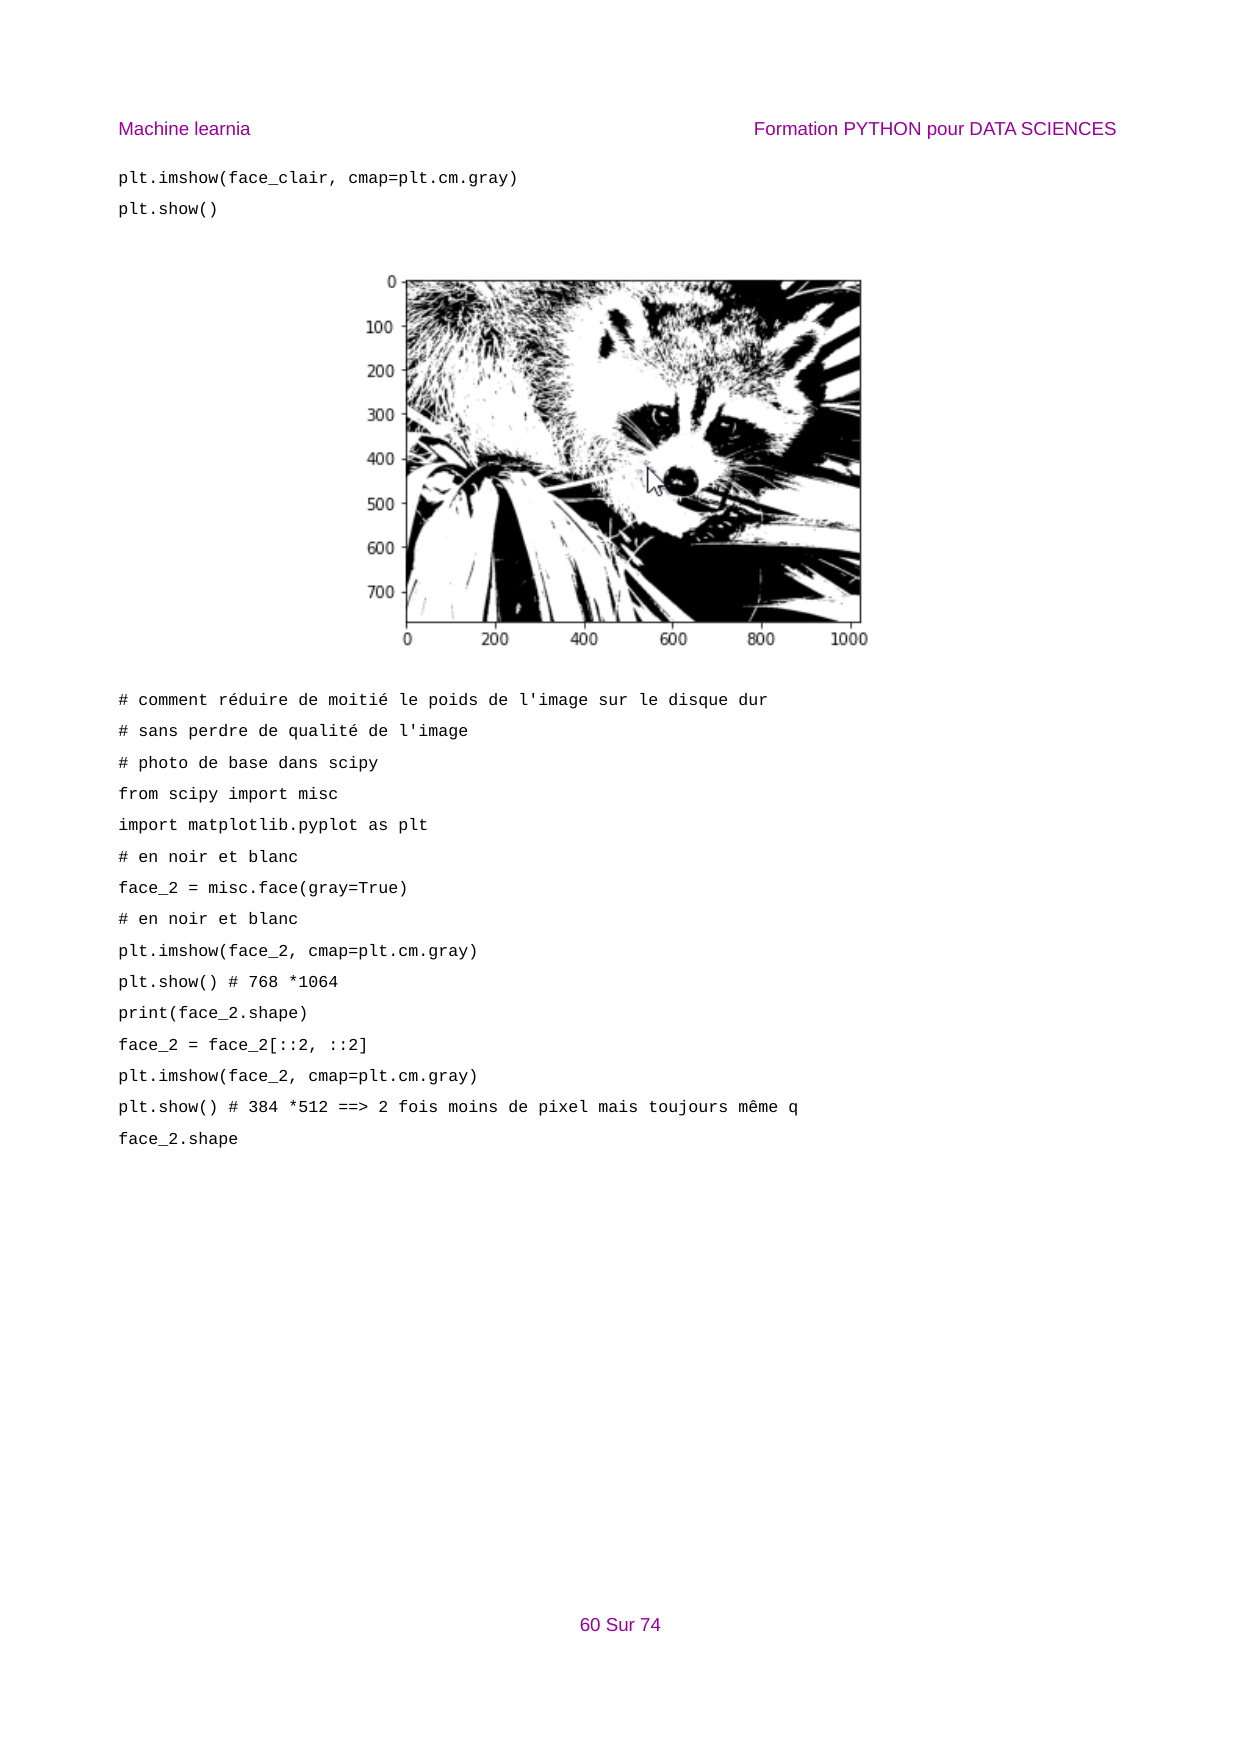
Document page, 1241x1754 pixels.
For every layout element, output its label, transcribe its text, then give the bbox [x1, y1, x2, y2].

text from scipy import misc [118, 786, 1122, 804]
text face_2.shape [118, 1130, 1122, 1149]
text plt.show() [118, 201, 1122, 219]
text plt.imshow(face_2, cmap=plt.cm.gray) [118, 942, 1122, 961]
text import matplotlib.pyplot as plt [118, 817, 1122, 836]
text # photo de base dans scipy [118, 754, 1122, 773]
text # comment réduire de moitié le poids de l'image sur le disque dur [118, 691, 1122, 710]
text print(face_2.shape) [118, 1005, 1122, 1024]
text # sans perdre de qualité de l'image [118, 723, 1122, 742]
picture [345, 263, 895, 661]
text face_2 = face_2[::2, ::2] [118, 1036, 1122, 1055]
text # en noir et blanc [118, 911, 1122, 930]
text plt.imshow(face_2, cmap=plt.cm.gray) [118, 1068, 1122, 1087]
text face_2 = misc.face(gray=True) [118, 879, 1122, 898]
text plt.show() # 384 *512 ==> 2 fois moins de pixel mais toujours même q [118, 1099, 1122, 1118]
text plt.imshow(face_clair, cmap=plt.cm.gray) [118, 169, 1122, 188]
text # en noir et blanc [118, 848, 1122, 867]
text plt.show() # 768 *1064 [118, 974, 1122, 992]
